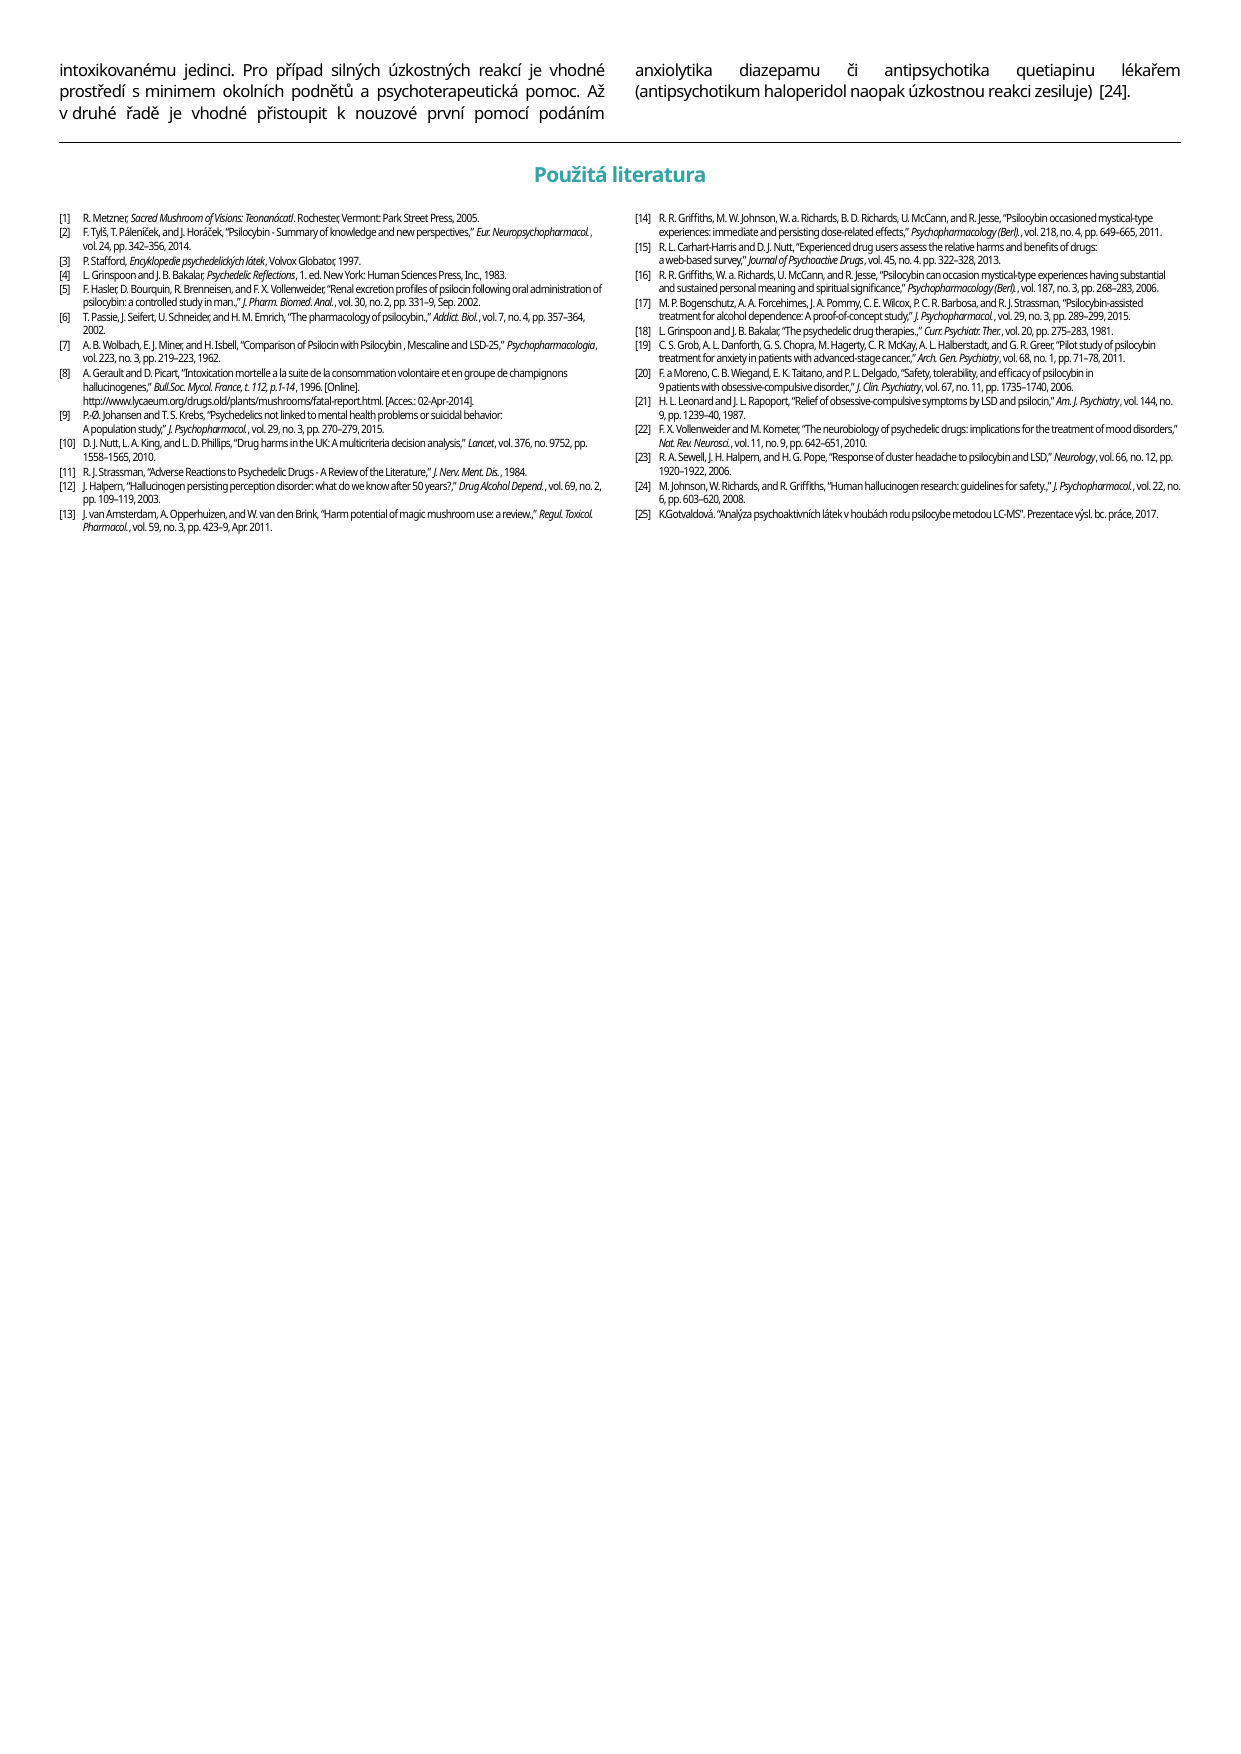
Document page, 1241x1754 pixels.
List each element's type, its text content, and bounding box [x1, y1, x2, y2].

text [1] R. Metzner, Sacred Mushroom of Visions: Teonanácatl. Rochester, Vermont: Park Street Press, 2005. [59, 212, 605, 226]
text [5] F. Hasler, D. Bourquin, R. Brenneisen, and F. X. Vollenweider, “Renal excretion profiles of psilocin following oral administration of psilocybin: a controlled study in man.,” J. Pharm. Biomed. Anal., vol. 30, no. 2, pp. 331–9, Sep. 2002. [59, 282, 605, 310]
text intoxikovanému jedinci. Pro případ silných úzkostných reakcí je vhodné prostředí s minimem okolních podnětů a psychoterapeutická pomoc. Až v druhé řadě je vhodné přistoupit k nouzové první pomocí podáním [59, 59, 605, 124]
text [15] R. L. Carhart-Harris and D. J. Nutt, “Experienced drug users assess the relative harms and benefits of drugs: a web-based survey,” Journal of Psychoactive Drugs, vol. 45, no. 4. pp. 322–328, 2013. [635, 240, 1181, 268]
text [11] R. J. Strassman, “Adverse Reactions to Psychedelic Drugs - A Review of the Literature,” J. Nerv. Ment. Dis., 1984. [59, 465, 605, 479]
text [18] L. Grinspoon and J. B. Bakalar, “The psychedelic drug therapies.,” Curr. Psychiatr. Ther., vol. 20, pp. 275–283, 1981. [635, 324, 1181, 338]
text [7] A. B. Wolbach, E. J. Miner, and H. Isbell, “Comparison of Psilocin with Psilocybin , Mescaline and LSD-25,” Psychopharmacologia, vol. 223, no. 3, pp. 219–223, 1962. [59, 338, 605, 366]
text [17] M. P. Bogenschutz, A. A. Forcehimes, J. A. Pommy, C. E. Wilcox, P. C. R. Barbosa, and R. J. Strassman, “Psilocybin-assisted treatment for alcohol dependence: A proof-of-concept study,” J. Psychopharmacol., vol. 29, no. 3, pp. 289–299, 2015. [635, 296, 1181, 324]
text anxiolytika diazepamu či antipsychotika quetiapinu lékařem (antipsychotikum haloperidol naopak úzkostnou reakci zesiluje) [24]. [635, 59, 1181, 102]
text [9] P.-Ø. Johansen and T. S. Krebs, “Psychedelics not linked to mental health problems or suicidal behavior: A population study,” J. Psychopharmacol., vol. 29, no. 3, pp. 270–279, 2015. [59, 408, 605, 437]
text [14] R. R. Griffiths, M. W. Johnson, W. a. Richards, B. D. Richards, U. McCann, and R. Jesse, “Psilocybin occasioned mystical-type experiences: immediate and persisting dose-related effects,” Psychopharmacology (Berl)., vol. 218, no. 4, pp. 649–665, 2011. [635, 212, 1181, 240]
text [21] H. L. Leonard and J. L. Rapoport, “Relief of obsessive-compulsive symptoms by LSD and psilocin,” Am. J. Psychiatry, vol. 144, no. 9, pp. 1239–40, 1987. [635, 394, 1181, 422]
text [2] F. Tylš, T. Páleníček, and J. Horáček, “Psilocybin - Summary of knowledge and new perspectives,” Eur. Neuropsychopharmacol., vol. 24, pp. 342–356, 2014. [59, 226, 605, 254]
text [24] M. Johnson, W. Richards, and R. Griffiths, “Human hallucinogen research: guidelines for safety.,” J. Psychopharmacol., vol. 22, no. 6, pp. 603–620, 2008. [635, 479, 1181, 507]
text [10] D. J. Nutt, L. A. King, and L. D. Phillips, “Drug harms in the UK: A multicriteria decision analysis,” Lancet, vol. 376, no. 9752, pp. 1558–1565, 2010. [59, 437, 605, 465]
text [25] K.Gotvaldová. “Analýza psychoaktivních látek v houbách rodu psilocybe metodou LC-MS”. Prezentace výsl. bc. práce, 2017. [635, 507, 1181, 521]
text [19] C. S. Grob, A. L. Danforth, G. S. Chopra, M. Hagerty, C. R. McKay, A. L. Halberstadt, and G. R. Greer, “Pilot study of psilocybin treatment for anxiety in patients with advanced-stage cancer.,” Arch. Gen. Psychiatry, vol. 68, no. 1, pp. 71–78, 2011. [635, 338, 1181, 366]
text [8] A. Gerault and D. Picart, “Intoxication mortelle a la suite de la consommation volontaire et en groupe de champignons hallucinogenes,” Bull.Soc. Mycol. France, t. 112, p.1-14, 1996. [Online]. http://www.lycaeum.org/drugs.old/plants/mushrooms/fatal-report.html. [Acces.: 02-Apr-2014]. [59, 366, 605, 408]
subtitle Použitá literatura [59, 143, 1181, 206]
text [20] F. a Moreno, C. B. Wiegand, E. K. Taitano, and P. L. Delgado, “Safety, tolerability, and efficacy of psilocybin in 9 patients with obsessive-compulsive disorder.,” J. Clin. Psychiatry, vol. 67, no. 11, pp. 1735–1740, 2006. [635, 366, 1181, 394]
text [12] J. Halpern, “Hallucinogen persisting perception disorder: what do we know after 50 years?,” Drug Alcohol Depend., vol. 69, no. 2, pp. 109–119, 2003. [59, 479, 605, 507]
text [3] P. Stafford, Encyklopedie psychedelických látek, Volvox Globator, 1997. [59, 254, 605, 268]
text [16] R. R. Griffiths, W. a. Richards, U. McCann, and R. Jesse, “Psilocybin can occasion mystical-type experiences having substantial and sustained personal meaning and spiritual significance,” Psychopharmacology (Berl)., vol. 187, no. 3, pp. 268–283, 2006. [635, 268, 1181, 296]
text [22] F. X. Vollenweider and M. Kometer, “The neurobiology of psychedelic drugs: implications for the treatment of mood disorders,” Nat. Rev. Neurosci., vol. 11, no. 9, pp. 642–651, 2010. [635, 422, 1181, 451]
text [6] T. Passie, J. Seifert, U. Schneider, and H. M. Emrich, “The pharmacology of psilocybin.,” Addict. Biol., vol. 7, no. 4, pp. 357–364, 2002. [59, 310, 605, 338]
text [13] J. van Amsterdam, A. Opperhuizen, and W. van den Brink, “Harm potential of magic mushroom use: a review.,” Regul. Toxicol. Pharmacol., vol. 59, no. 3, pp. 423–9, Apr. 2011. [59, 507, 605, 535]
text [4] L. Grinspoon and J. B. Bakalar, Psychedelic Reflections, 1. ed. New York: Human Sciences Press, Inc., 1983. [59, 268, 605, 282]
text [23] R. A. Sewell, J. H. Halpern, and H. G. Pope, “Response of cluster headache to psilocybin and LSD,” Neurology, vol. 66, no. 12, pp. 1920–1922, 2006. [635, 451, 1181, 479]
